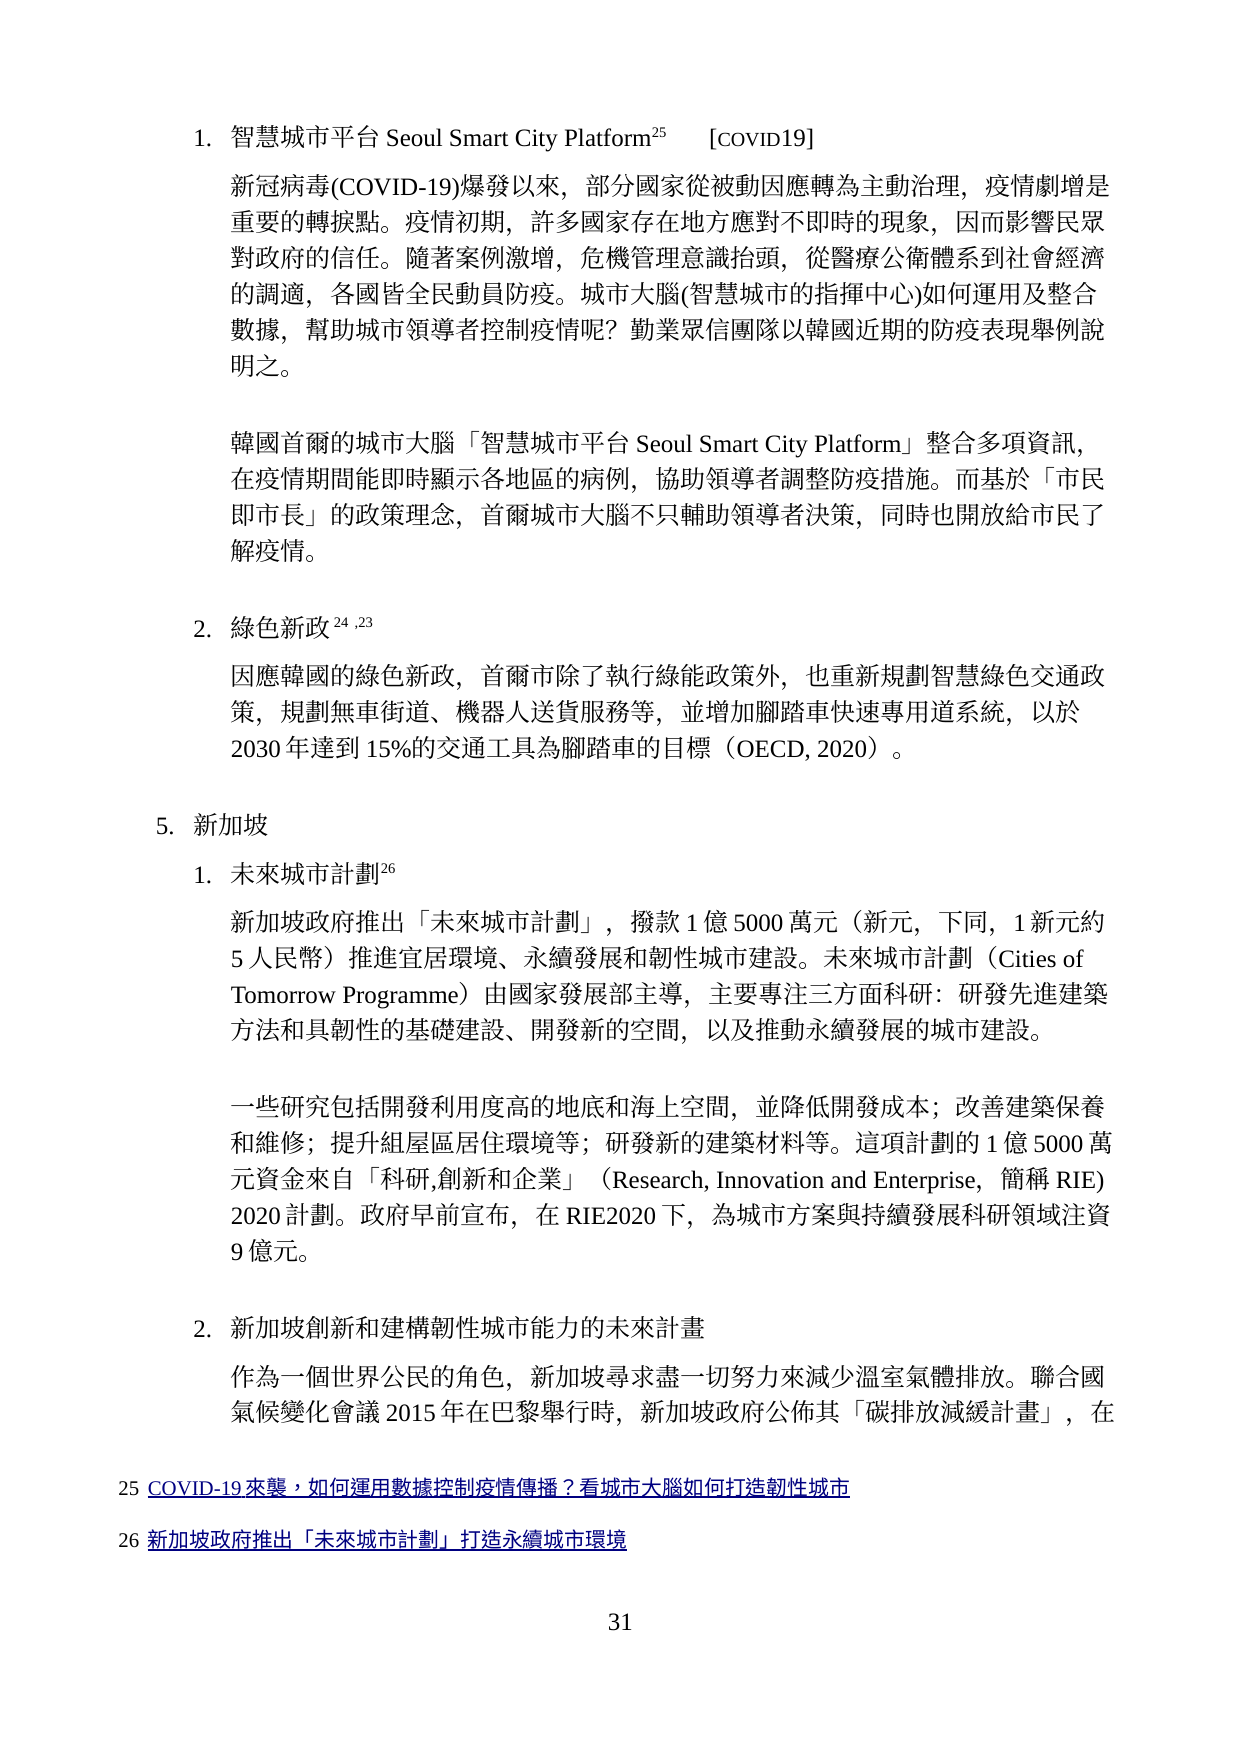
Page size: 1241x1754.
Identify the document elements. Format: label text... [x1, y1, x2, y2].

list 未來城市計劃 [193, 854, 1122, 890]
list 韓國首爾的城市大腦「智慧城市平台Seoul Smart City Platform」整合多項資訊，在疫情期間能即時顯示各地區的病例，協助領導者調整防疫措施。而基於「市民即市長」的政策理念，首爾城市大腦不只輔助領導者決策，同時也開放給市民了解疫情。 [193, 423, 1122, 596]
list 因應韓國的綠色新政，首爾市除了執行綠能政策外，也重新規劃智慧綠色交通政策，規劃無車街道、機器人送貨服務等，並增加腳踏車快速專用道系統，以於2030年達到15%的交通工具為腳踏車的目標（OECD, 2020）。 [193, 657, 1122, 793]
list 作為一個世界公民的角色，新加坡尋求盡一切努力來減少溫室氣體排放。聯合國氣候變化會議2015年在巴黎舉行時，新加坡政府公佈其「碳排放減緩計畫」，在 [193, 1357, 1122, 1429]
list COVID-19來襲，如何運用數據控制疫情傳播？看城市大腦如何打造韌性城市 [118, 1473, 1122, 1525]
list 新加坡 [156, 806, 1122, 842]
list 新加坡政府推出「未來城市計劃」，撥款1億5000萬元（新元，下同，1新元約5人民幣）推進宜居環境、永續發展和韌性城市建設。未來城市計劃（Cities of Tomorrow Programme）由國家發展部主導，主要專注三方面科研：研發先進建築方法和具韌性的基礎建設、開發新的空間，以及推動永續發展的城市建設。 [193, 903, 1122, 1075]
list 新冠病毒(COVID-19)爆發以來，部分國家從被動因應轉為主動治理，疫情劇增是重要的轉捩點。疫情初期，許多國家存在地方應對不即時的現象，因而影響民眾對政府的信任。隨著案例激增，危機管理意識抬頭，從醫療公衛體系到社會經濟的調適，各國皆全民動員防疫。城市大腦(智慧城市的指揮中心)如何運用及整合數據，幫助城市領導者控制疫情呢？勤業眾信團隊以韓國近期的防疫表現舉例說明之。 [193, 167, 1122, 411]
list 綠色新政24 ,23 [193, 608, 1122, 644]
list 新加坡創新和建構韌性城市能力的未來計畫 [193, 1309, 1122, 1345]
list 智慧城市平台Seoul Smart City Platform [covid19] [193, 118, 1122, 154]
list 新加坡政府推出「未來城市計劃」打造永續城市環境 [118, 1525, 1122, 1578]
list 一些研究包括開發利用度高的地底和海上空間，並降低開發成本；改善建築保養和維修；提升組屋區居住環境等；研發新的建築材料等。這項計劃的1億5000萬元資金來自「科研,創新和企業」（Research, Innovation and Enterprise，簡稱RIE) 2020計劃。政府早前宣布，在RIE2020下，為城市方案與持續發展科研領域注資9億元。 [193, 1088, 1122, 1296]
